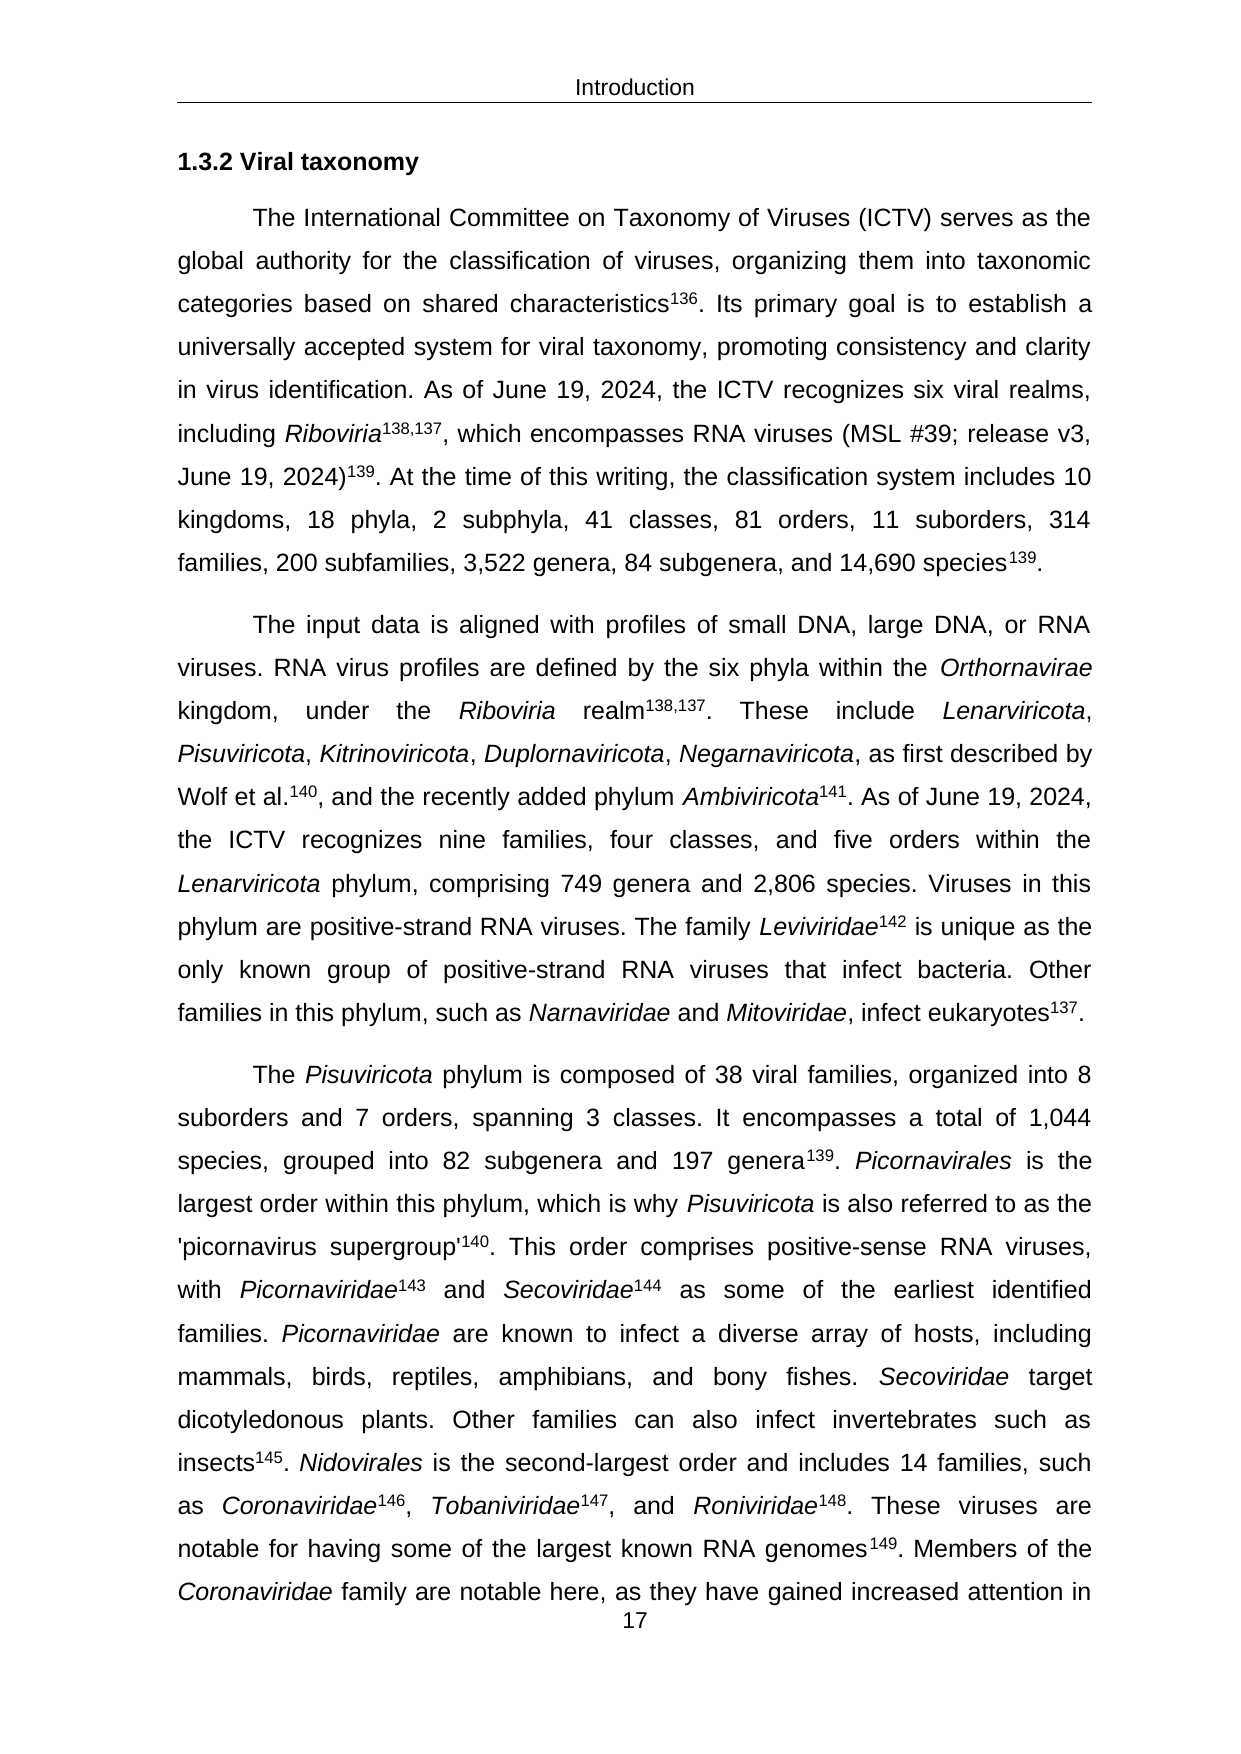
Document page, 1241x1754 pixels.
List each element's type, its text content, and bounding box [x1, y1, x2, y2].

subtitle 1.3.2 Viral taxonomy [177, 147, 1092, 176]
text The International Committee on Taxonomy of Viruses (ICTV) serves as the global authority for the classification of viruses, organizing them into taxonomic categories based on shared characteristics136. Its primary goal is to establish a universally accepted system for viral taxonomy, promoting consistency and clarity in virus identification. As of June 19, 2024, the ICTV recognizes six viral realms, including Riboviria138,137, which encompasses RNA viruses (MSL #39; release v3, June 19, 2024)139. At the time of this writing, the classification system includes 10 kingdoms, 18 phyla, 2 subphyla, 41 classes, 81 orders, 11 suborders, 314 families, 200 subfamilies, 3,522 genera, 84 subgenera, and 14,690 species139. [177, 203, 1092, 577]
text The input data is aligned with profiles of small DNA, large DNA, or RNA viruses. RNA virus profiles are defined by the six phyla within the Orthornavirae kingdom, under the Riboviria realm138,137. These include Lenarviricota, Pisuviricota, Kitrinoviricota, Duplornaviricota, Negarnaviricota, as first described by Wolf et al.140, and the recently added phylum Ambiviricota141. As of June 19, 2024, the ICTV recognizes nine families, four classes, and five orders within the Lenarviricota phylum, comprising 749 genera and 2,806 species. Viruses in this phylum are positive-strand RNA viruses. The family Leviviridae142 is unique as the only known group of positive-strand RNA viruses that infect bacteria. Other families in this phylum, such as Narnaviridae and Mitoviridae, infect eukaryotes137. [177, 610, 1092, 1027]
text The Pisuviricota phylum is composed of 38 viral families, organized into 8 suborders and 7 orders, spanning 3 classes. It encompasses a total of 1,044 species, grouped into 82 subgenera and 197 genera139. Picornavirales is the largest order within this phylum, which is why Pisuviricota is also referred to as the 'picornavirus supergroup'140. This order comprises positive-sense RNA viruses, with Picornaviridae143 and Secoviridae144 as some of the earliest identified families. Picornaviridae are known to infect a diverse array of hosts, including mammals, birds, reptiles, amphibians, and bony fishes. Secoviridae target dicotyledonous plants. Other families can also infect invertebrates such as insects145. Nidovirales is the second-largest order and includes 14 families, such as Coronaviridae146, Tobaniviridae147, and Roniviridae148. These viruses are notable for having some of the largest known RNA genomes149. Members of the Coronaviridae family are notable here, as they have gained increased attention in [177, 1060, 1092, 1606]
